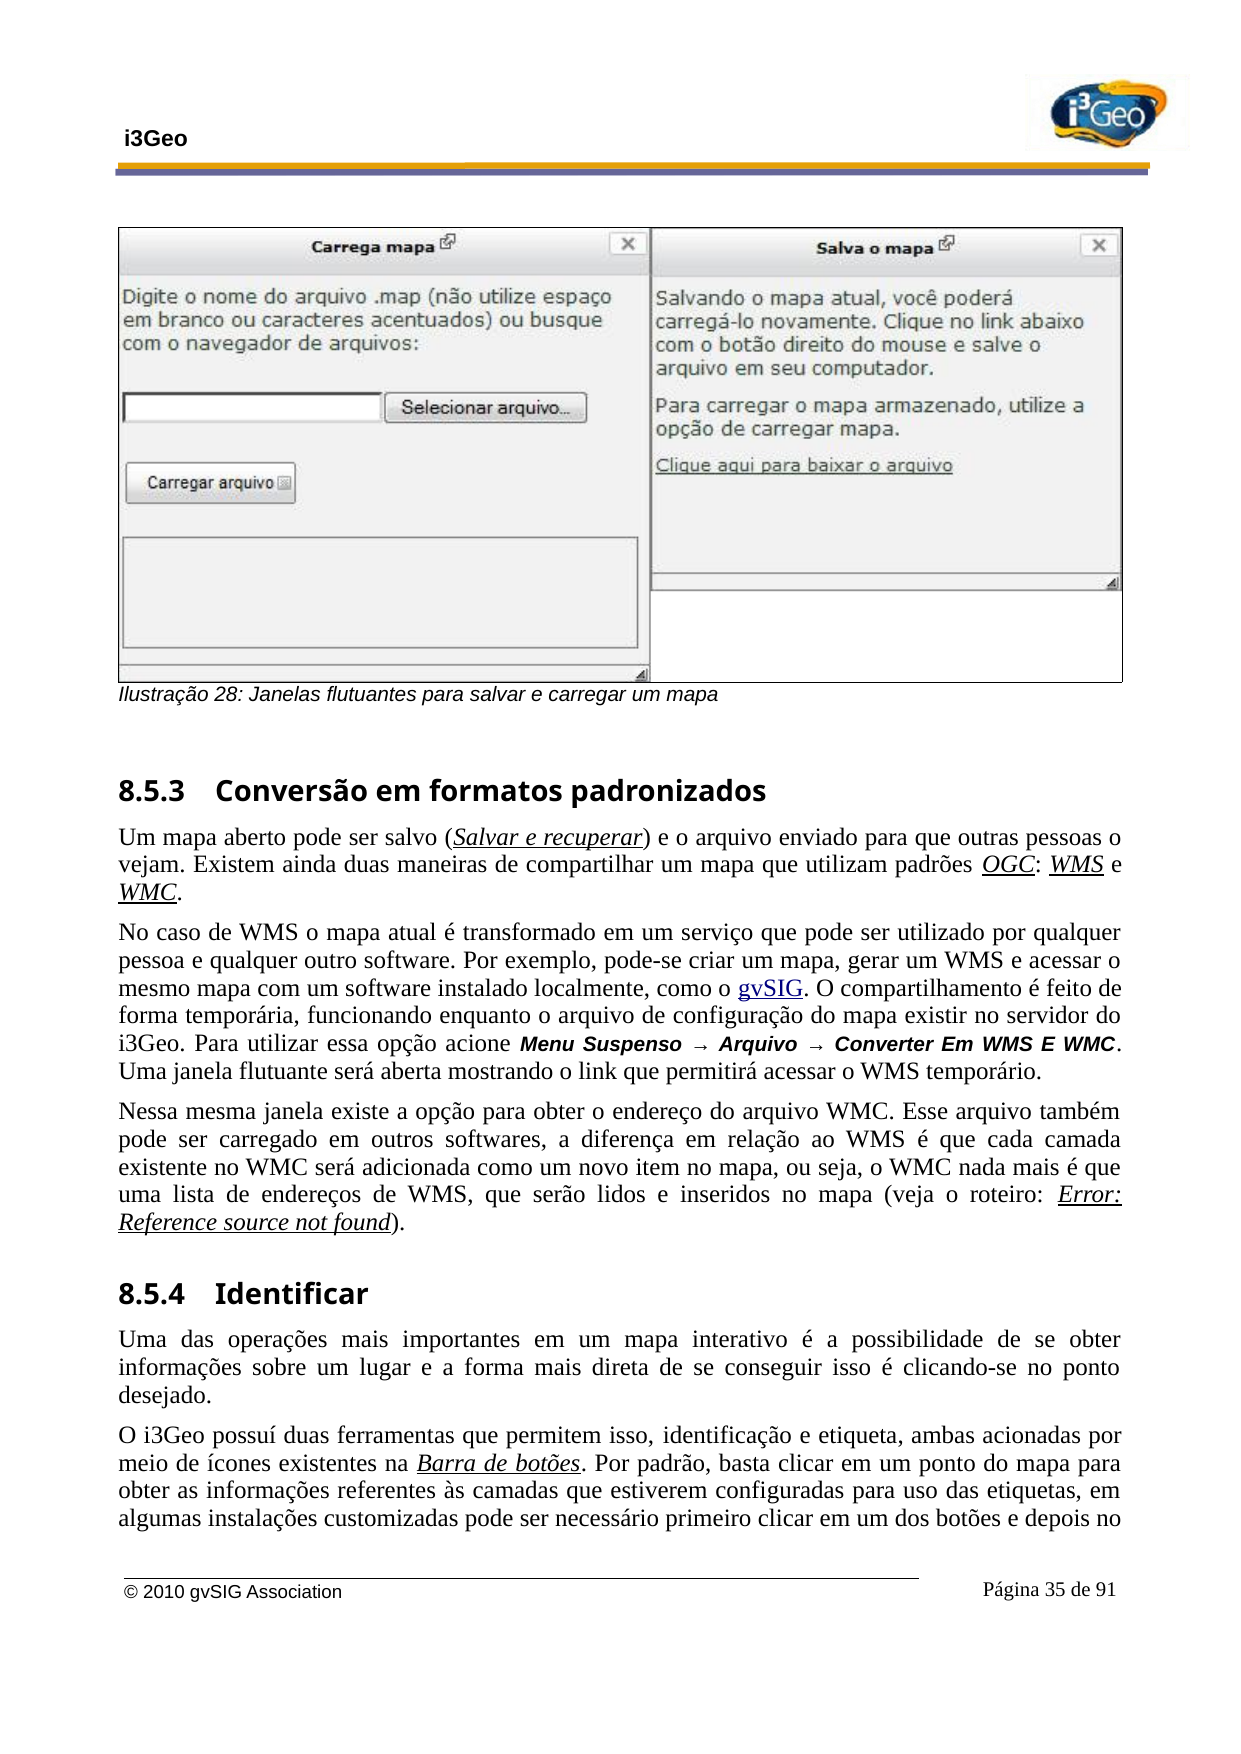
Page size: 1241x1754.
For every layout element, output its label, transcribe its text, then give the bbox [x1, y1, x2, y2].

subtitle Conversão em formatos padronizados [118, 771, 1122, 810]
text O i3Geo possuí duas ferramentas que permitem isso, identificação e etiqueta, ambas acionadas por meio de ícones existentes na Barra de botões. Por padrão, basta clicar em um ponto do mapa para obter as informações referentes às camadas que estiverem configuradas para uso das etiquetas, em algumas instalações customizadas pode ser necessário primeiro clicar em um dos botões e depois no [118, 1421, 1122, 1532]
text Uma das operações mais importantes em um mapa interativo é a possibilidade de se obter informações sobre um lugar e a forma mais direta de se conseguir isso é clicando-se no ponto desejado. [118, 1326, 1122, 1409]
text Ilustração 28: Janelas flutuantes para salvar e carregar um mapa [118, 683, 1122, 706]
text Um mapa aberto pode ser salvo (Salvar e recuperar) e o arquivo enviado para que outras pessoas o vejam. Existem ainda duas maneiras de compartilhar um mapa que utilizam padrões OGC: WMS e WMC. [118, 823, 1122, 906]
text No caso de WMS o mapa atual é transformado em um serviço que pode ser utilizado por qualquer pessoa e qualquer outro software. Por exemplo, pode-se criar um mapa, gerar um WMS e acessar o mesmo mapa com um software instalado localmente, como o gvSIG. O compartilhamento é feito de forma temporária, funcionando enquanto o arquivo de configuração do mapa existir no servidor do i3Geo. Para utilizar essa opção acione Menu suspenso → Arquivo → Converter em WMS e WMC. Uma janela flutuante será aberta mostrando o link que permitirá acessar o WMS temporário. [118, 918, 1122, 1085]
picture [1025, 74, 1191, 151]
picture [119, 228, 1122, 682]
subtitle Identificar [118, 1273, 1122, 1313]
text Nessa mesma janela existe a opção para obter o endereço do arquivo WMC. Esse arquivo também pode ser carregado em outros softwares, a diferença em relação ao WMS é que cada camada existente no WMC será adicionada como um novo item no mapa, ou seja, o WMC nada mais é que uma lista de endereços de WMS, que serão lidos e inseridos no mapa (veja o roteiro: Erro: Origem da referência não encontrada). [118, 1097, 1122, 1236]
